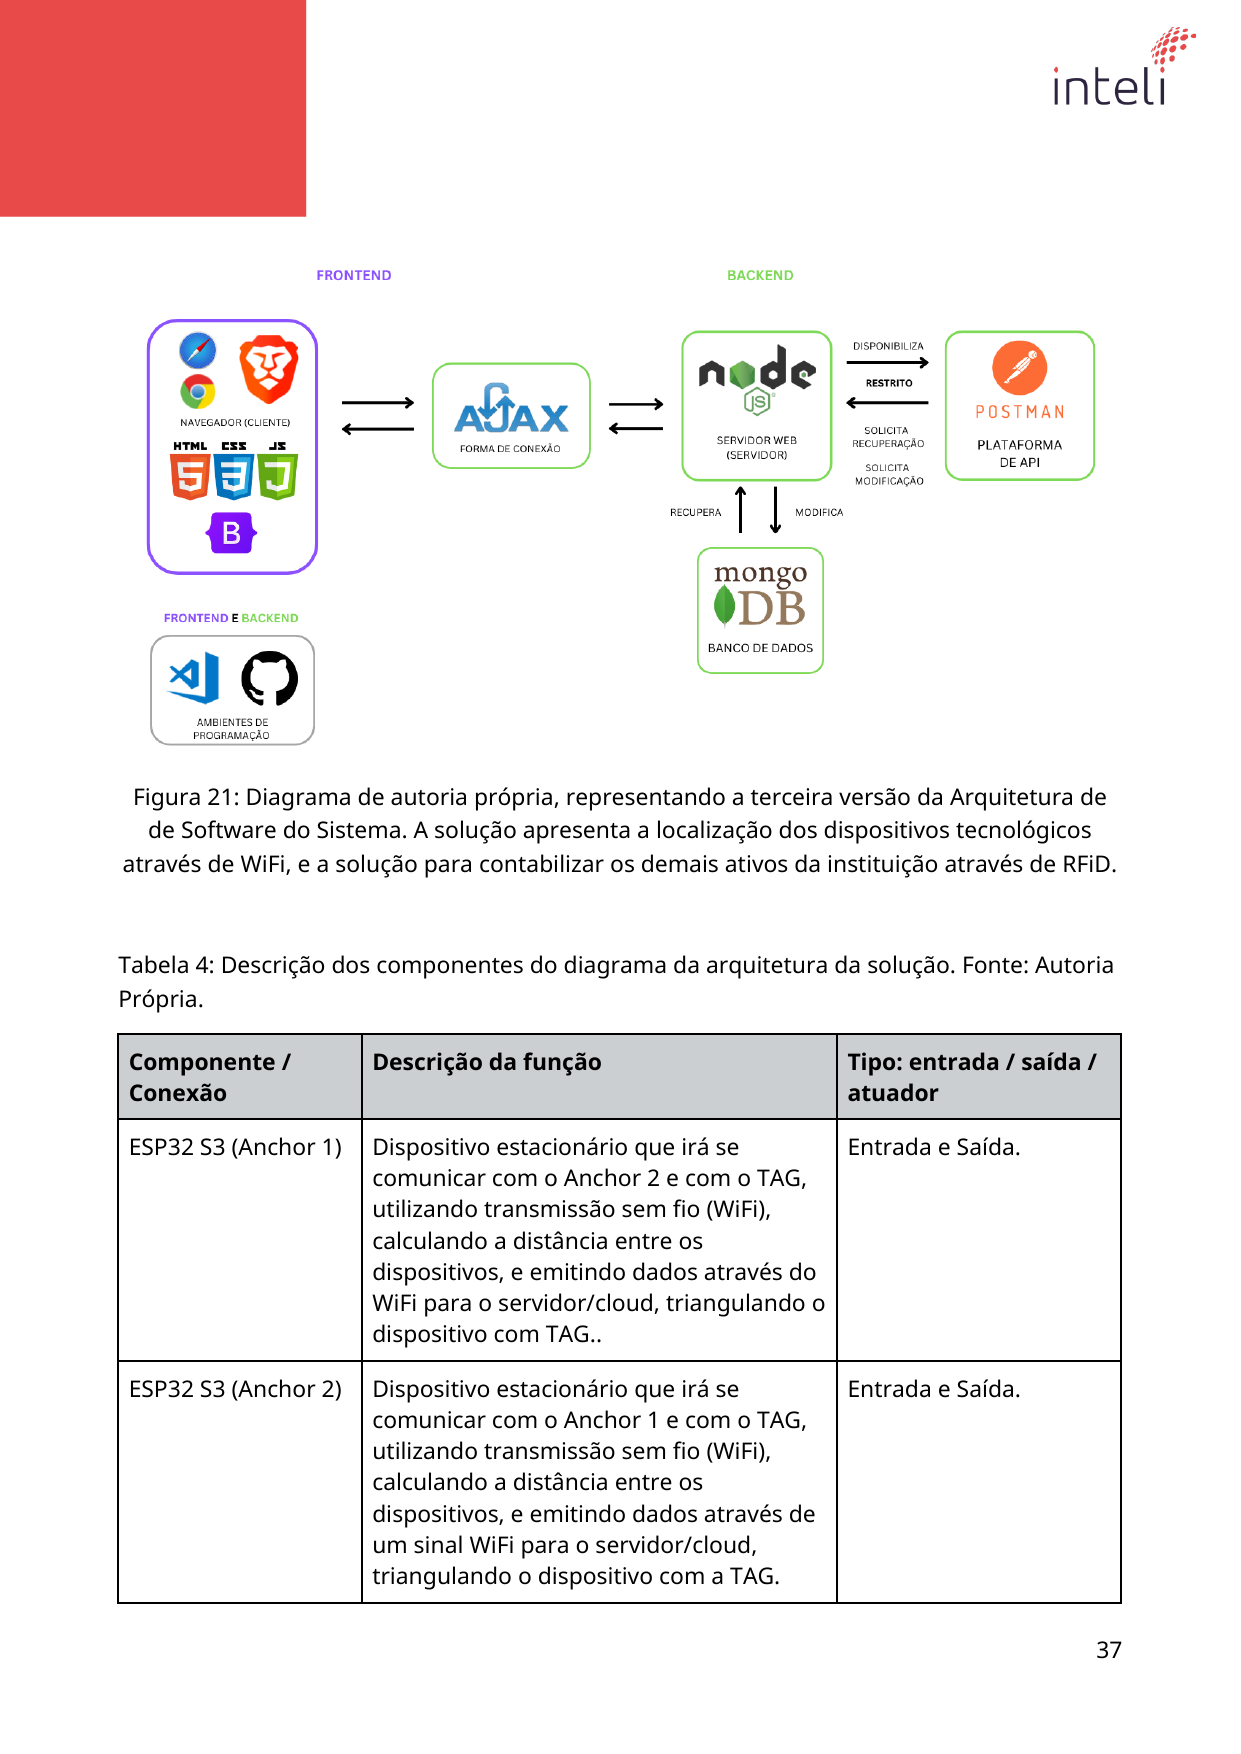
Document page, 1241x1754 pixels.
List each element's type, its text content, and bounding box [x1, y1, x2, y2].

picture [1054, 27, 1197, 105]
table_cell ESP32 S3 (Anchor 2) [119, 1362, 361, 1602]
table_cell Dispositivo estacionário que irá se comunicar com o Anchor 1 e com o TAG, utilizando transmissão sem fio (WiFi), calculando a distância entre os dispositivos, e emitindo dados através de um sinal WiFi para o servidor/cloud, triangulando o dispositivo com a TAG. [363, 1362, 836, 1602]
table_header Descrição da função [363, 1035, 836, 1118]
text Figura 21: Diagrama de autoria própria, representando a terceira versão da Arquitetura de de Software do Sistema. A solução apresenta a localização dos dispositivos tecnológicos através de WiFi, e a solução para contabilizar os demais ativos da instituição através de RFiD. [118, 780, 1122, 879]
table_header Componente / Conexão [119, 1035, 361, 1118]
table_cell ESP32 S3 (Anchor 1) [119, 1120, 361, 1360]
table_header Tipo: entrada / saída / atuador [838, 1035, 1120, 1118]
table_cell Entrada e Saída. [838, 1120, 1120, 1360]
table_cell Dispositivo estacionário que irá se comunicar com o Anchor 2 e com o TAG, utilizando transmissão sem fio (WiFi), calculando a distância entre os dispositivos, e emitindo dados através do WiFi para o servidor/cloud, triangulando o dispositivo com TAG.. [363, 1120, 836, 1360]
picture [0, 0, 307, 217]
table_cell Entrada e Saída. [838, 1362, 1120, 1602]
picture [118, 244, 1123, 762]
text Tabela 4: Descrição dos componentes do diagrama da arquitetura da solução. Fonte: Autoria Própria. [118, 949, 1122, 1014]
